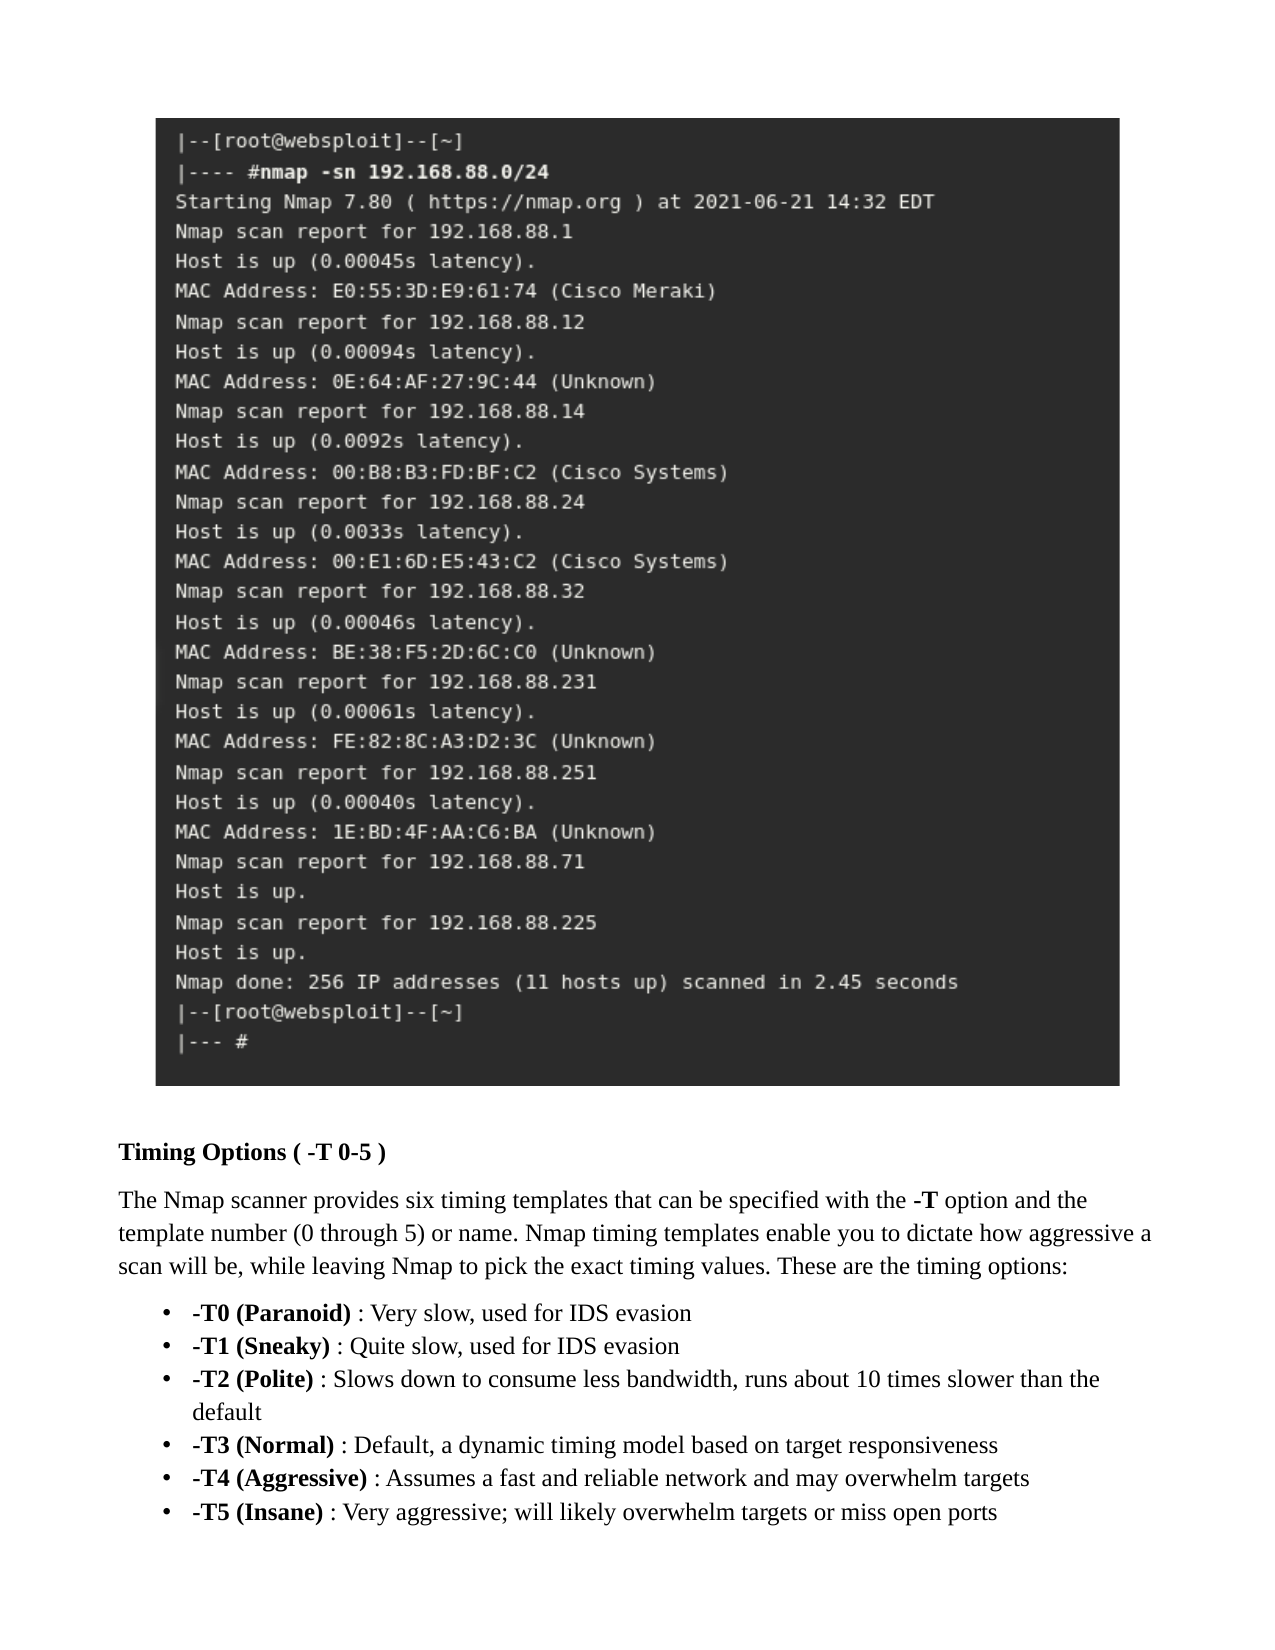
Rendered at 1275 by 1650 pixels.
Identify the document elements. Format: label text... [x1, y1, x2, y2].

list -T3 (Normal) : Default, a dynamic timing model based on target responsiveness [162, 1431, 1157, 1459]
list -T2 (Polite) : Slows down to consume less bandwidth, runs about 10 times slower than the default [162, 1364, 1157, 1426]
picture [155, 118, 1120, 1086]
text Timing Options ( -T 0-5 ) [118, 1137, 1157, 1166]
text The Nmap scanner provides six timing templates that can be specified with the -T option and the template number (0 through 5) or name. Nmap timing templates enable you to dictate how aggressive a scan will be, while leaving Nmap to pick the exact timing values. These are the timing options: [118, 1185, 1157, 1279]
list -T4 (Aggressive) : Assumes a fast and reliable network and may overwhelm targets [162, 1463, 1157, 1492]
list -T0 (Paranoid) : Very slow, used for IDS evasion [162, 1298, 1157, 1327]
list -T1 (Sneaky) : Quite slow, used for IDS evasion [162, 1331, 1157, 1360]
list -T5 (Insane) : Very aggressive; will likely overwhelm targets or miss open ports [162, 1497, 1157, 1525]
